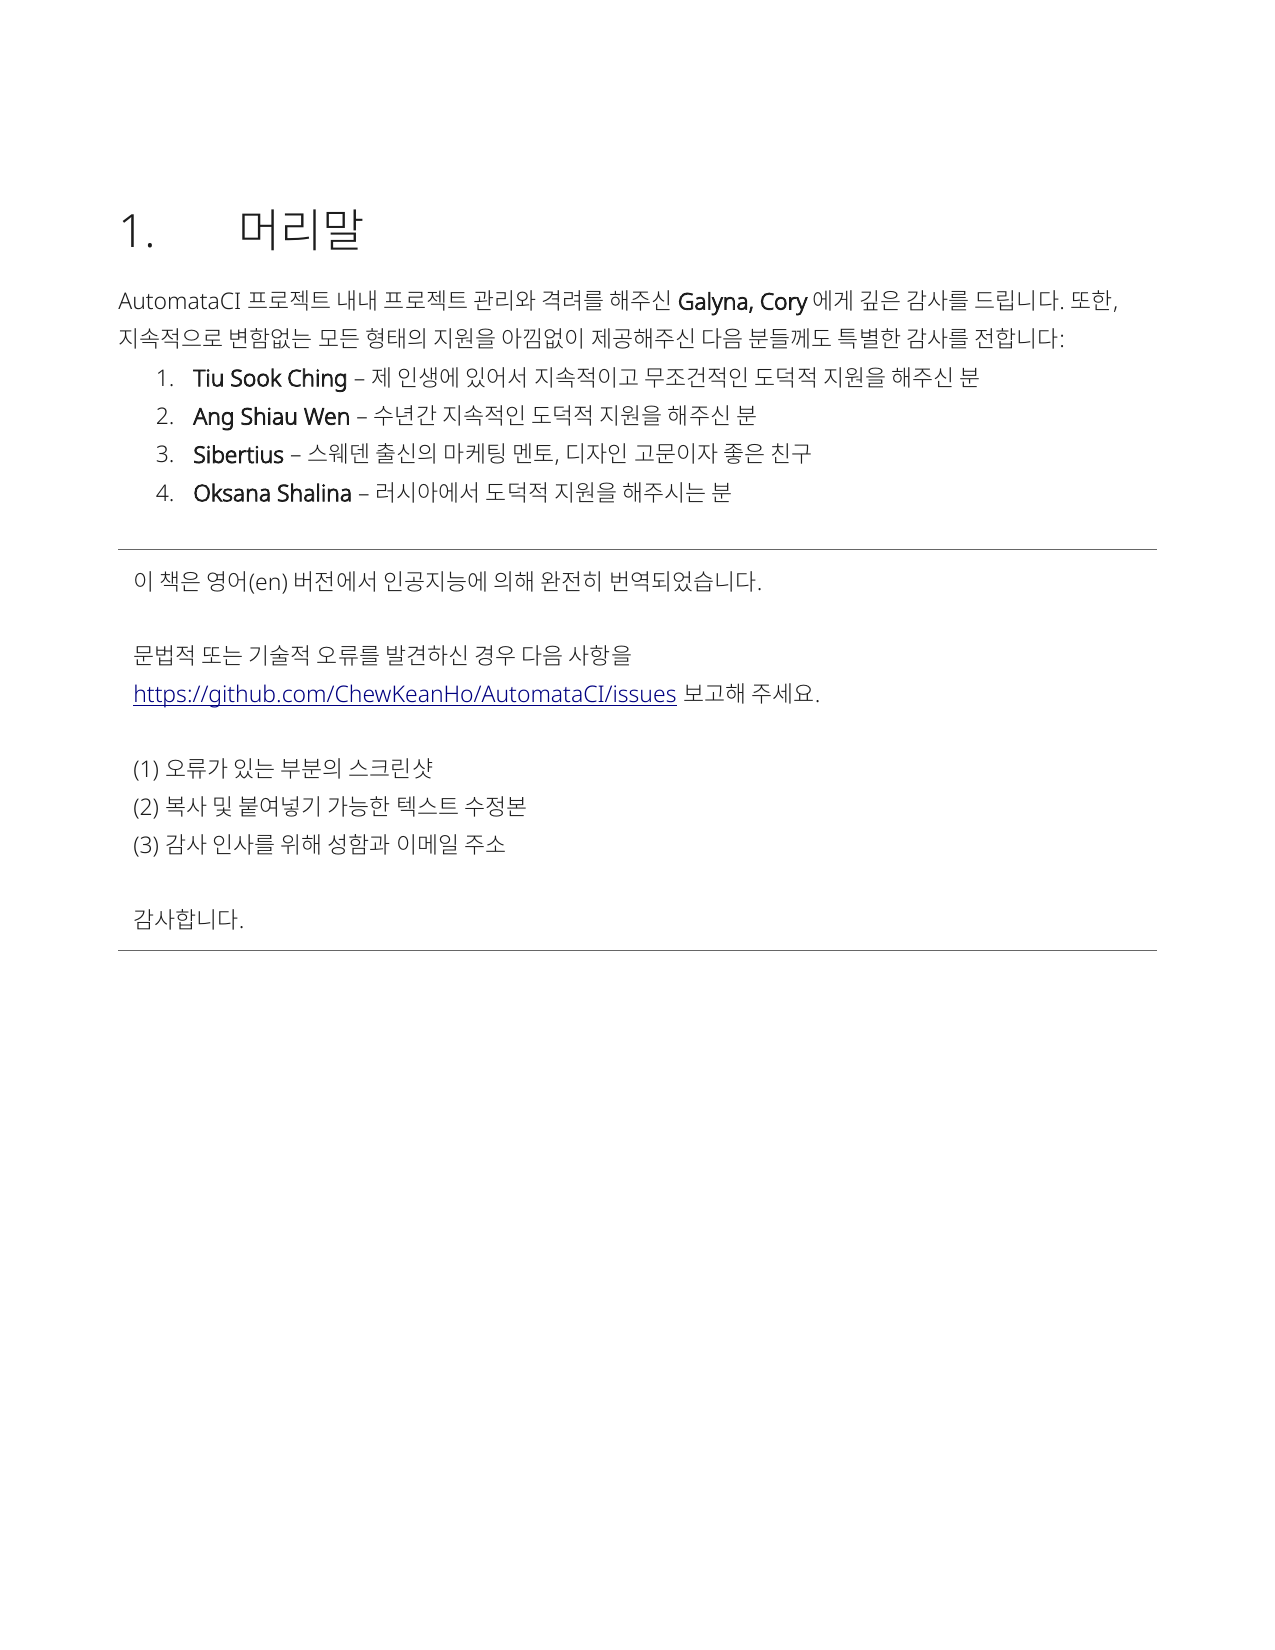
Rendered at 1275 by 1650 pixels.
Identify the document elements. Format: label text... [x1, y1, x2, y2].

list Sibertius – 스웨덴 출신의 마케팅 멘토, 디자인 고문이자 좋은 친구 [156, 436, 1157, 469]
list Tiu Sook Ching – 제 인생에 있어서 지속적이고 무조건적인 도덕적 지원을 해주신 분 [156, 359, 1157, 393]
list Ang Shiau Wen – 수년간 지속적인 도덕적 지원을 해주신 분 [156, 398, 1157, 431]
text 문법적 또는 기술적 오류를 발견하신 경우 다음 사항을 https://github.com/ChewKeanHo/AutomataCI/issues 보고해 주세요. [118, 623, 1157, 710]
list Oksana Shalina – 러시아에서 도덕적 지원을 해주시는 분 [156, 474, 1157, 508]
text (2) 복사 및 붙여넣기 가능한 텍스트 수정본 [118, 774, 1157, 812]
subtitle 머리말 [118, 194, 1157, 261]
text 이 책은 영어(en) 버전에서 인공지능에 의해 완전히 번역되었습니다. [118, 550, 1157, 597]
text 감사합니다. [118, 886, 1157, 950]
text AutomataCI 프로젝트 내내 프로젝트 관리와 격려를 해주신Galyna, Cory에게 깊은 감사를 드립니다. 또한, 지속적으로 변함없는 모든 형태의 지원을 아낌없이 제공해주신 다음 분들께도 특별한 감사를 전합니다: [118, 283, 1157, 354]
text (3) 감사 인사를 위해 성함과 이메일 주소 [118, 812, 1157, 861]
text (1) 오류가 있는 부분의 스크린샷 [118, 736, 1157, 774]
